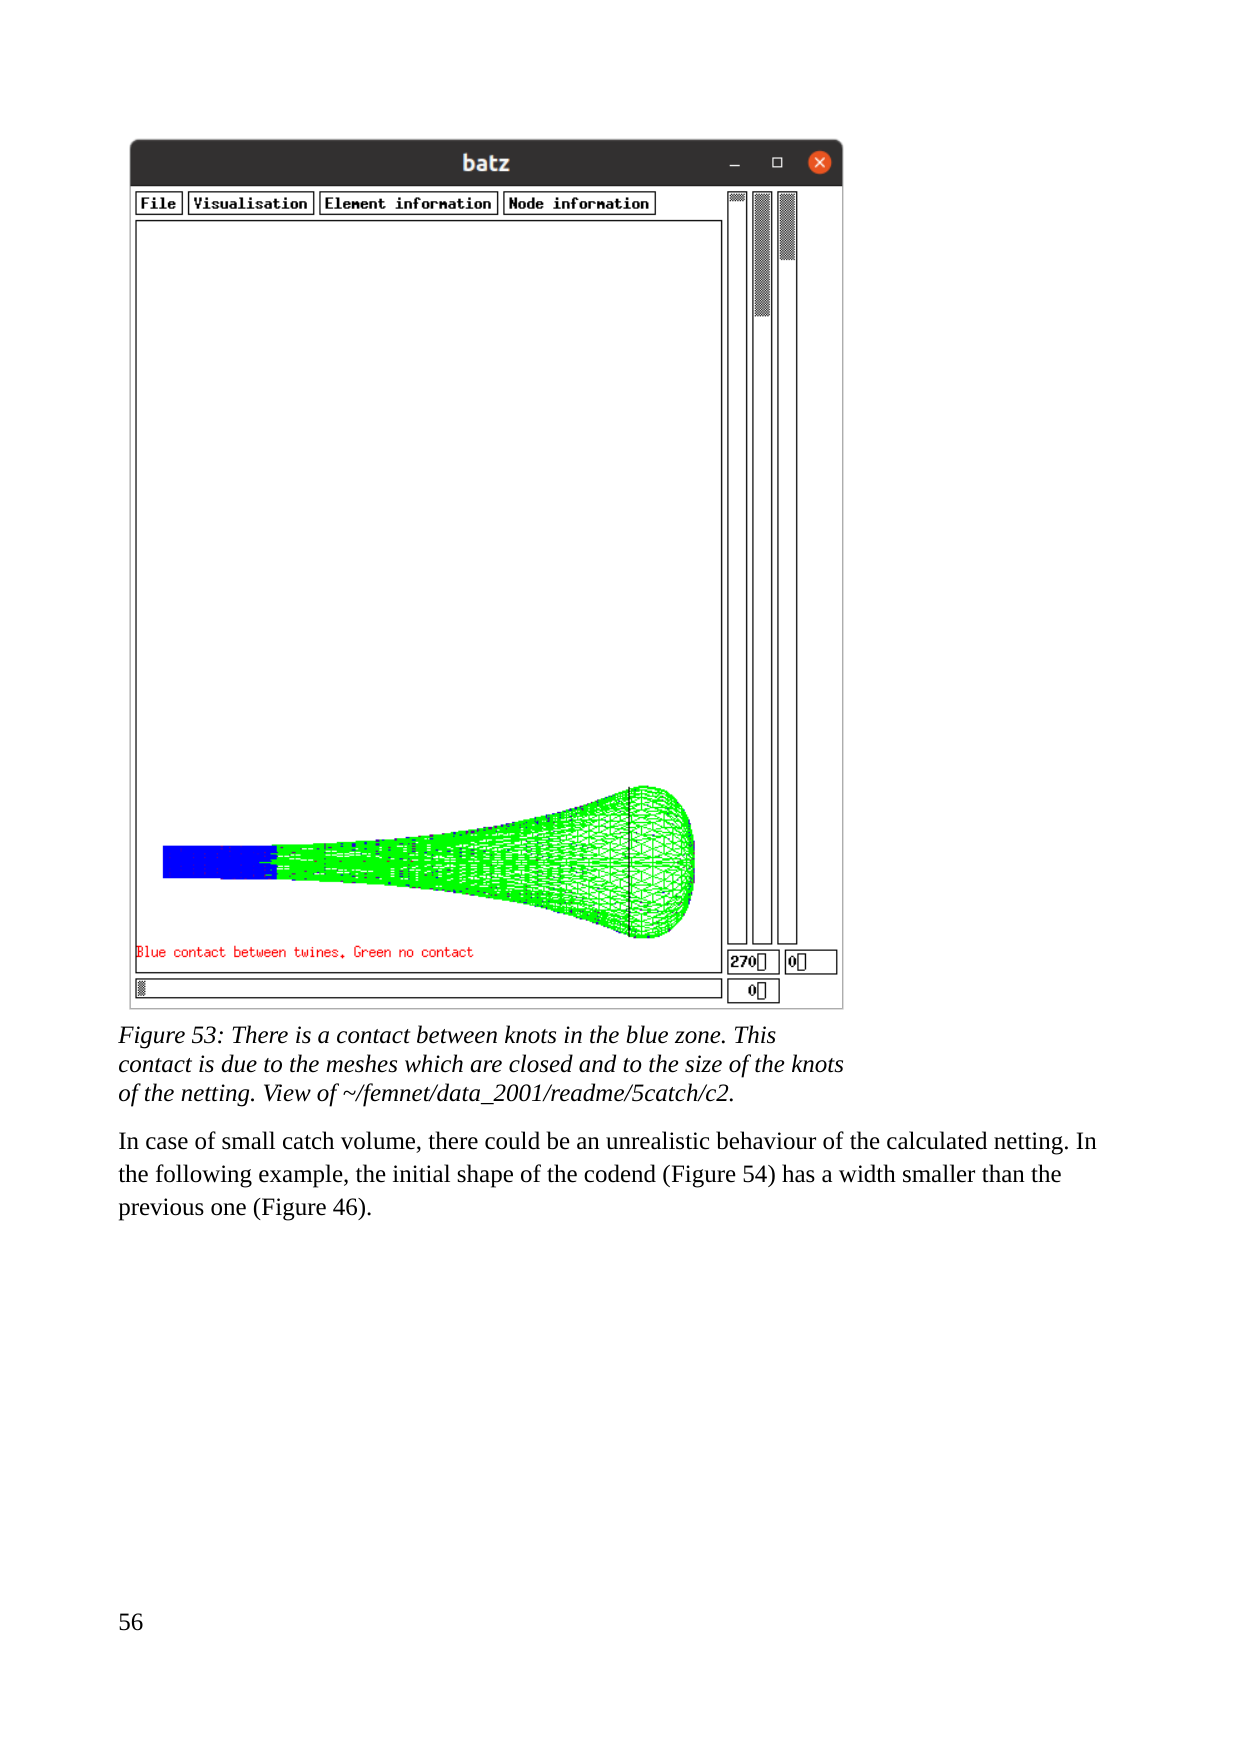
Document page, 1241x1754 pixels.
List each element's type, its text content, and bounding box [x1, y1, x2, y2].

text Figure 53: There is a contact between knots in the blue zone. This contact is due to the meshes which are closed and to the size of the knots of the netting. View of ~/femnet/data_2001/readme/5catch/c2. [118, 1021, 854, 1107]
text In case of small catch volume, there could be an unrealistic behaviour of the calculated netting. In the following example, the initial shape of the codend (Figure 54) has a width smaller than the previous one (Figure 46). [118, 1126, 1122, 1221]
picture [118, 130, 855, 1021]
